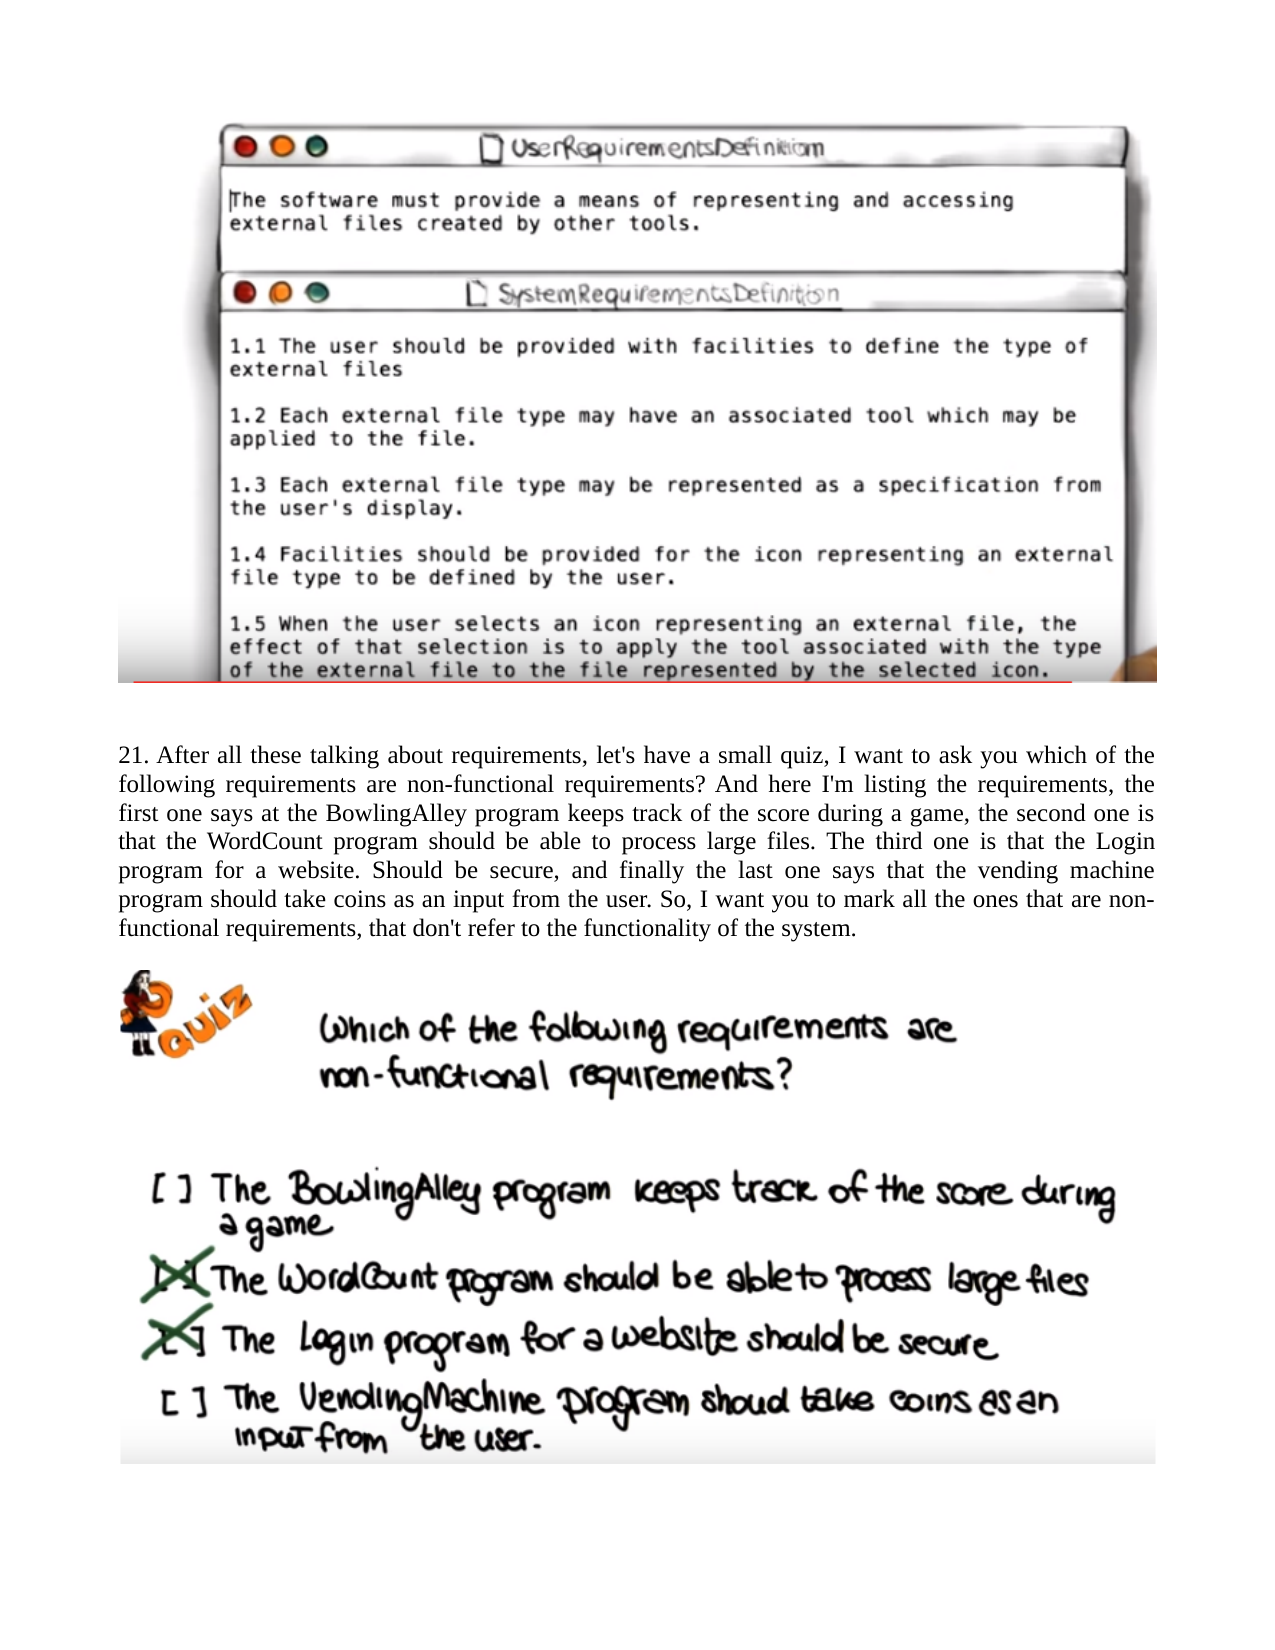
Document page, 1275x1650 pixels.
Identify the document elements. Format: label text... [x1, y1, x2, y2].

picture [118, 970, 1157, 1464]
picture [118, 118, 1157, 683]
text 21. After all these talking about requirements, let's have a small quiz, I want to ask you which of the following requirements are non-functional requirements? And here I'm listing the requirements, the first one says at the BowlingAlley program keeps track of the score during a game, the second one is that the WordCount program should be able to process large files. The third one is that the Login program for a website. Should be secure, and finally the last one says that the vending machine program should take coins as an input from the user. So, I want you to mark all the ones that are non-functional requirements, that don't refer to the functionality of the system. [118, 740, 1157, 941]
